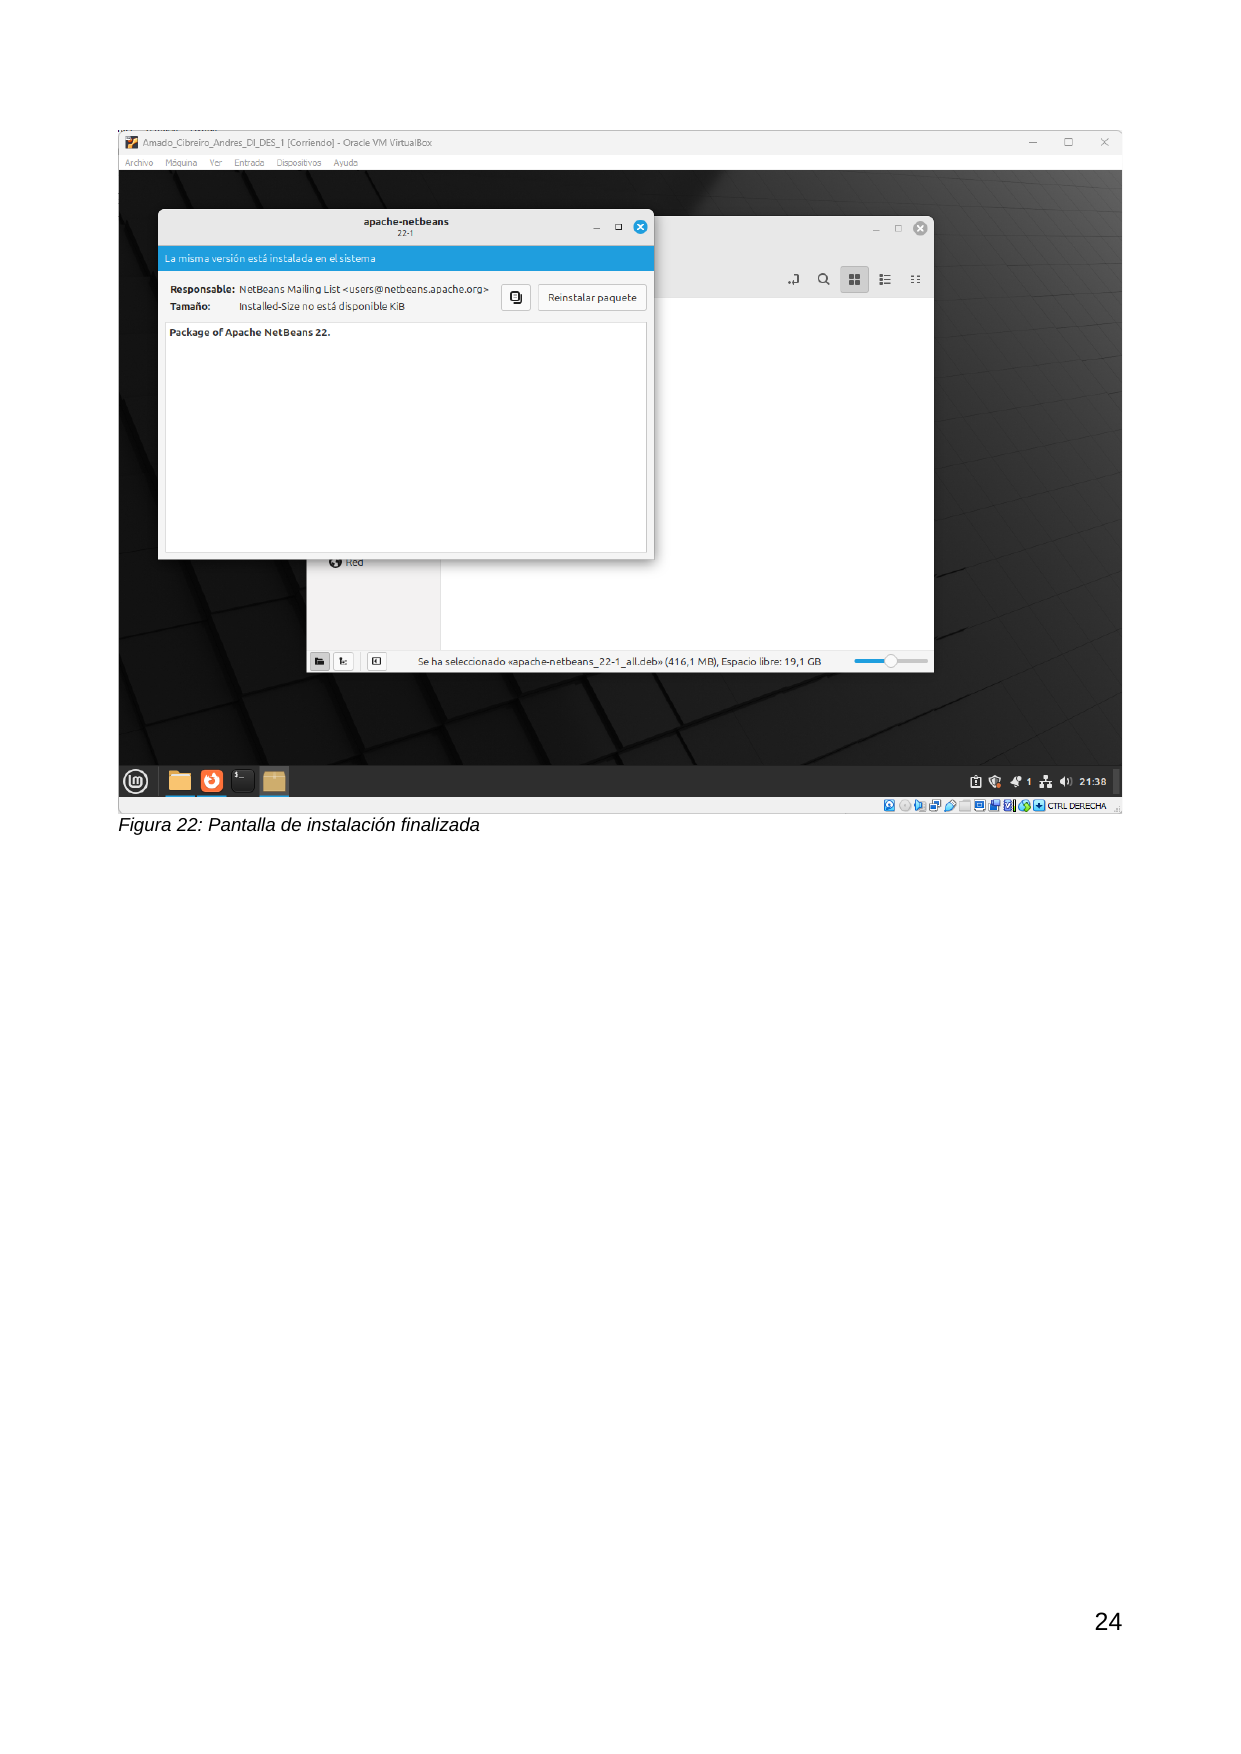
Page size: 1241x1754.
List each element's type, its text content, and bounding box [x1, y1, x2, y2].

picture [118, 130, 1123, 814]
text Figura 22: Pantalla de instalación finalizada [118, 814, 1122, 835]
